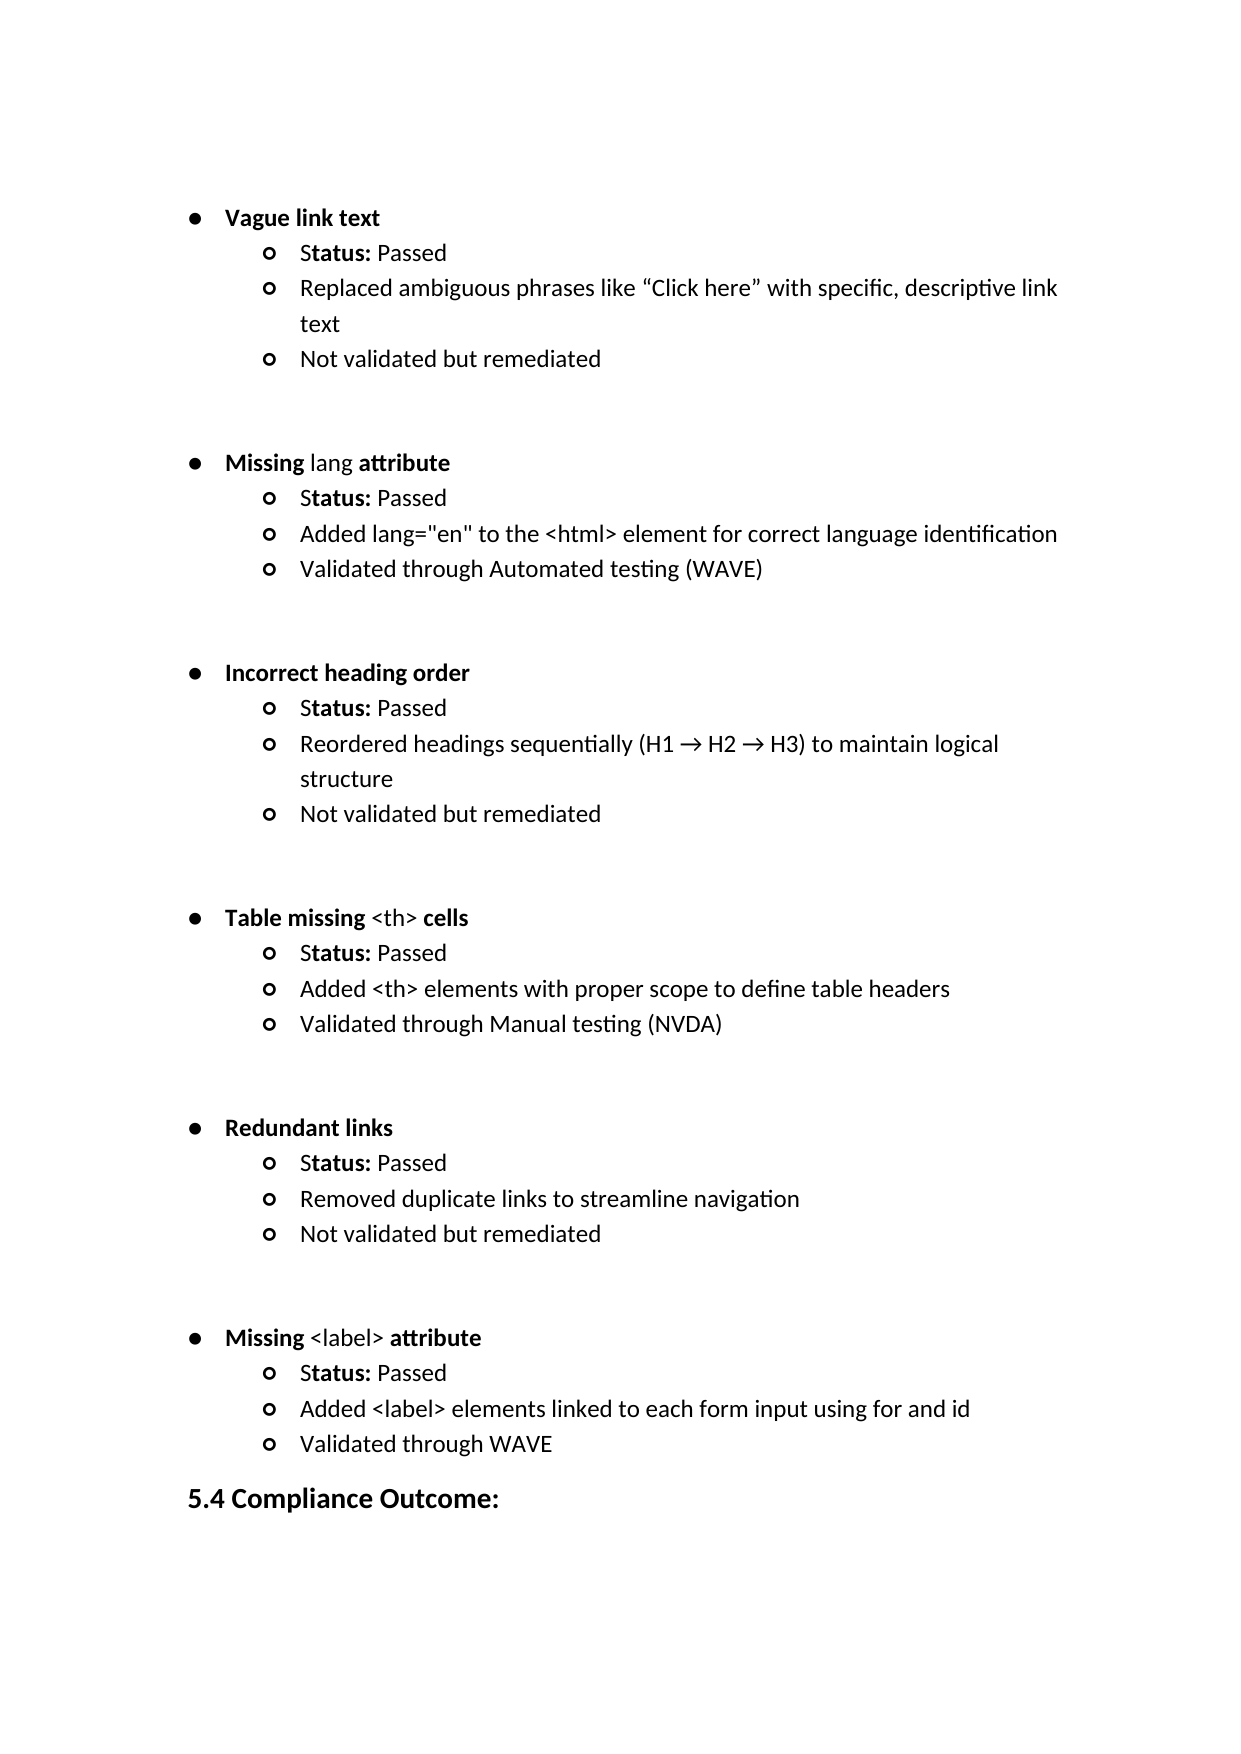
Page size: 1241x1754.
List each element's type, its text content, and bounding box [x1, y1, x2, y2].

list Not validated but remediated [262, 798, 1090, 829]
list Removed duplicate links to streamline navigation [262, 1183, 1090, 1213]
subtitle 5.4 Compliance Outcome: [187, 1480, 1090, 1516]
list Status: Passed [262, 1357, 1090, 1388]
list Reordered headings sequentially (H1 → H2 → H3) to maintain logical structure [262, 728, 1090, 793]
list Status: Passed [262, 938, 1090, 968]
list Redundant links [187, 1112, 1090, 1143]
list Added <th> elements with proper scope to define table headers [262, 973, 1090, 1003]
list Vague link text [187, 202, 1090, 232]
list Status: Passed [262, 482, 1090, 513]
list Missing lang attribute [187, 447, 1090, 478]
list Status: Passed [262, 1147, 1090, 1178]
list Validated through WAVE [262, 1428, 1090, 1458]
list Validated through Manual testing (NVDA) [262, 1008, 1090, 1039]
list Status: Passed [262, 692, 1090, 723]
list Added <label> elements linked to each form input using for and id [262, 1393, 1090, 1423]
list Incorrect heading order [187, 657, 1090, 688]
list Missing <label> attribute [187, 1322, 1090, 1353]
list Validated through Automated testing (WAVE) [262, 553, 1090, 584]
list Not validated but remediated [262, 1218, 1090, 1249]
list Replaced ambiguous phrases like “Click here” with specific, descriptive link text [262, 273, 1090, 338]
list Not validated but remediated [262, 343, 1090, 374]
list Table missing <th> cells [187, 902, 1090, 933]
list Added lang="en" to the <html> element for correct language identification [262, 518, 1090, 548]
list Status: Passed [262, 237, 1090, 268]
